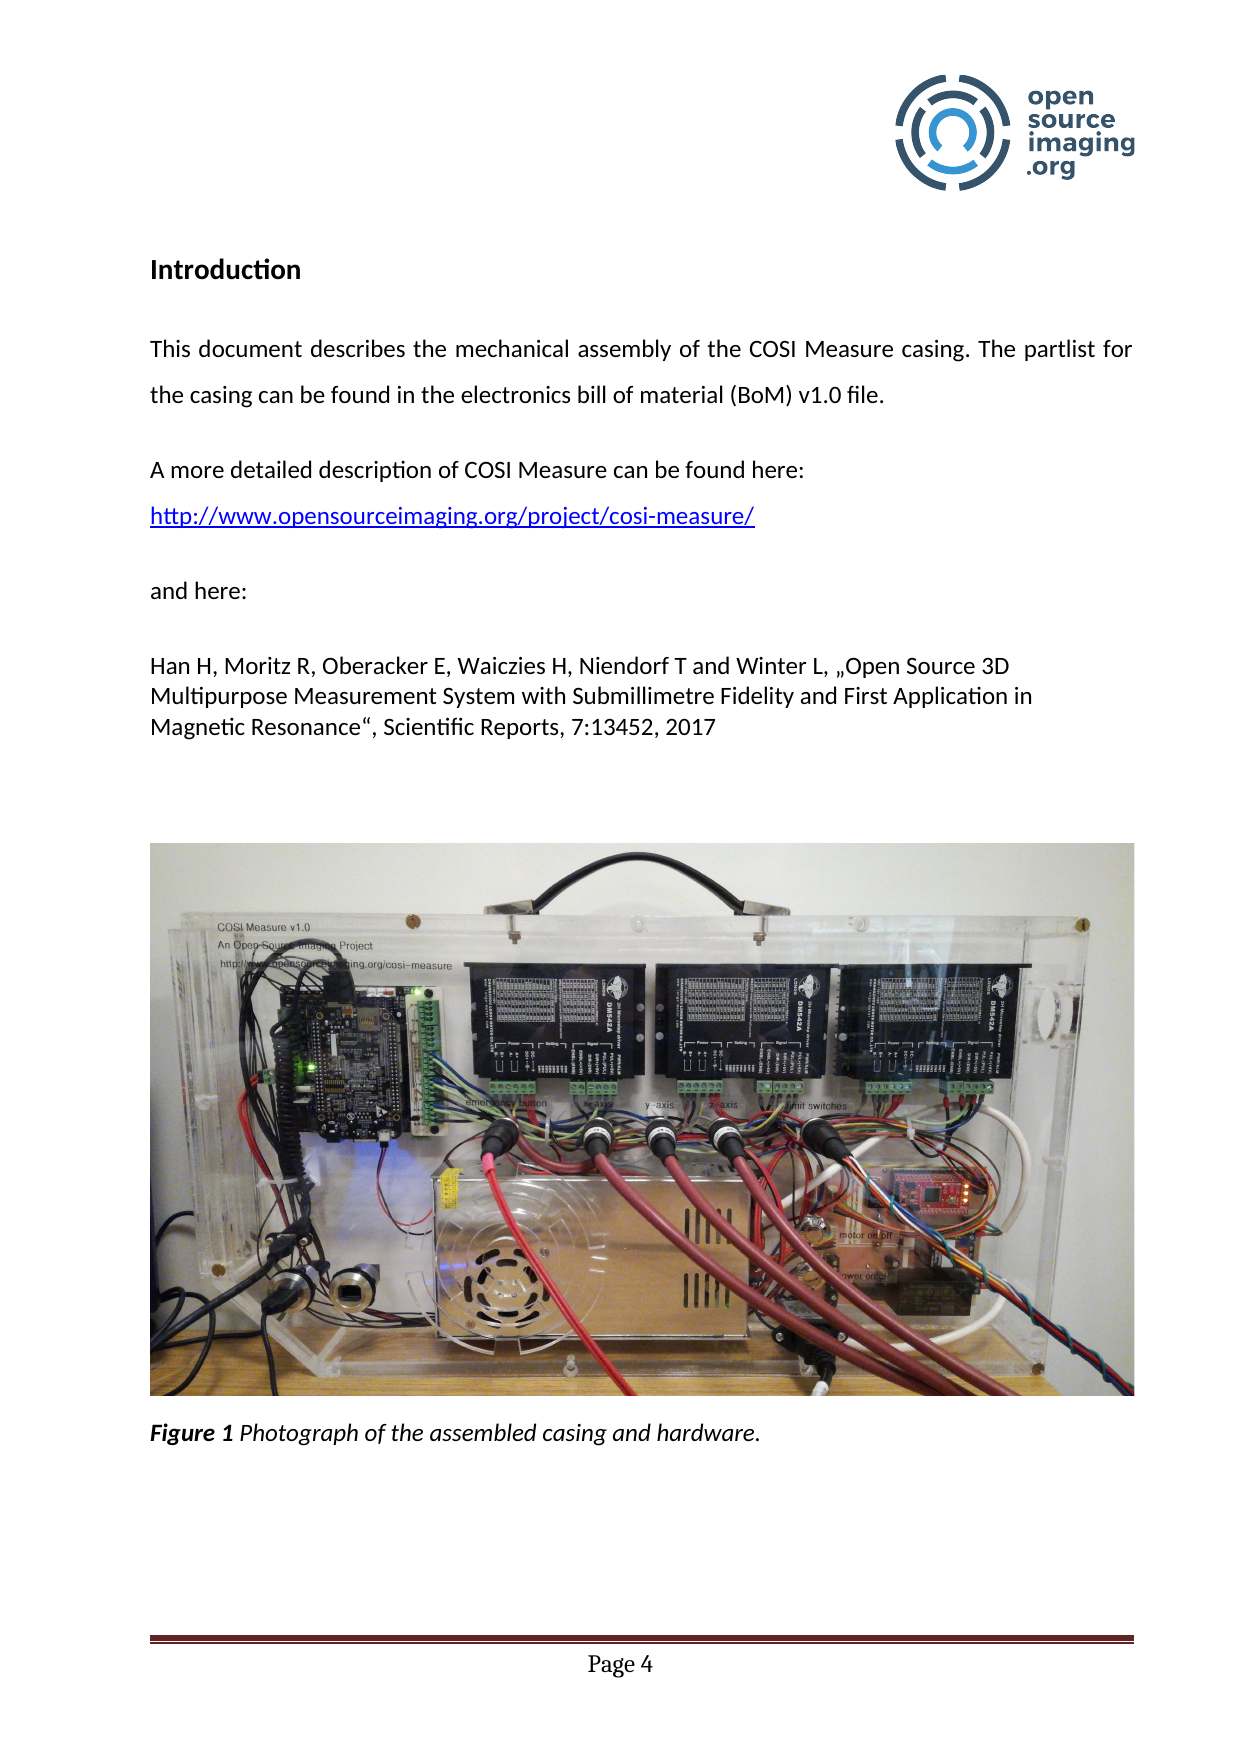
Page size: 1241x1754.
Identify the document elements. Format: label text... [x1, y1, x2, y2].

picture [895, 75, 1135, 191]
text Introduction [150, 251, 1134, 287]
text Han H, Moritz R, Oberacker E, Waiczies H, Niendorf T and Winter L, „Open Source 3D Multipurpose Measurement System with Submillimetre Fidelity and First Application in Magnetic Resonance“, Scientific Reports, 7:13452, 2017 [150, 650, 1134, 741]
text A more detailed description of COSI Measure can be found here: http://www.opensourceimaging.org/project/cosi-measure/ [150, 454, 1134, 531]
text and here: [150, 575, 1134, 605]
text Figure 1 Photograph of the assembled casing and hardware. [150, 1396, 1134, 1448]
picture [150, 843, 1135, 1396]
text This document describes the mechanical assembly of the COSI Measure casing. The partlist for the casing can be found in the electronics bill of material (BoM) v1.0 file. [150, 334, 1134, 410]
